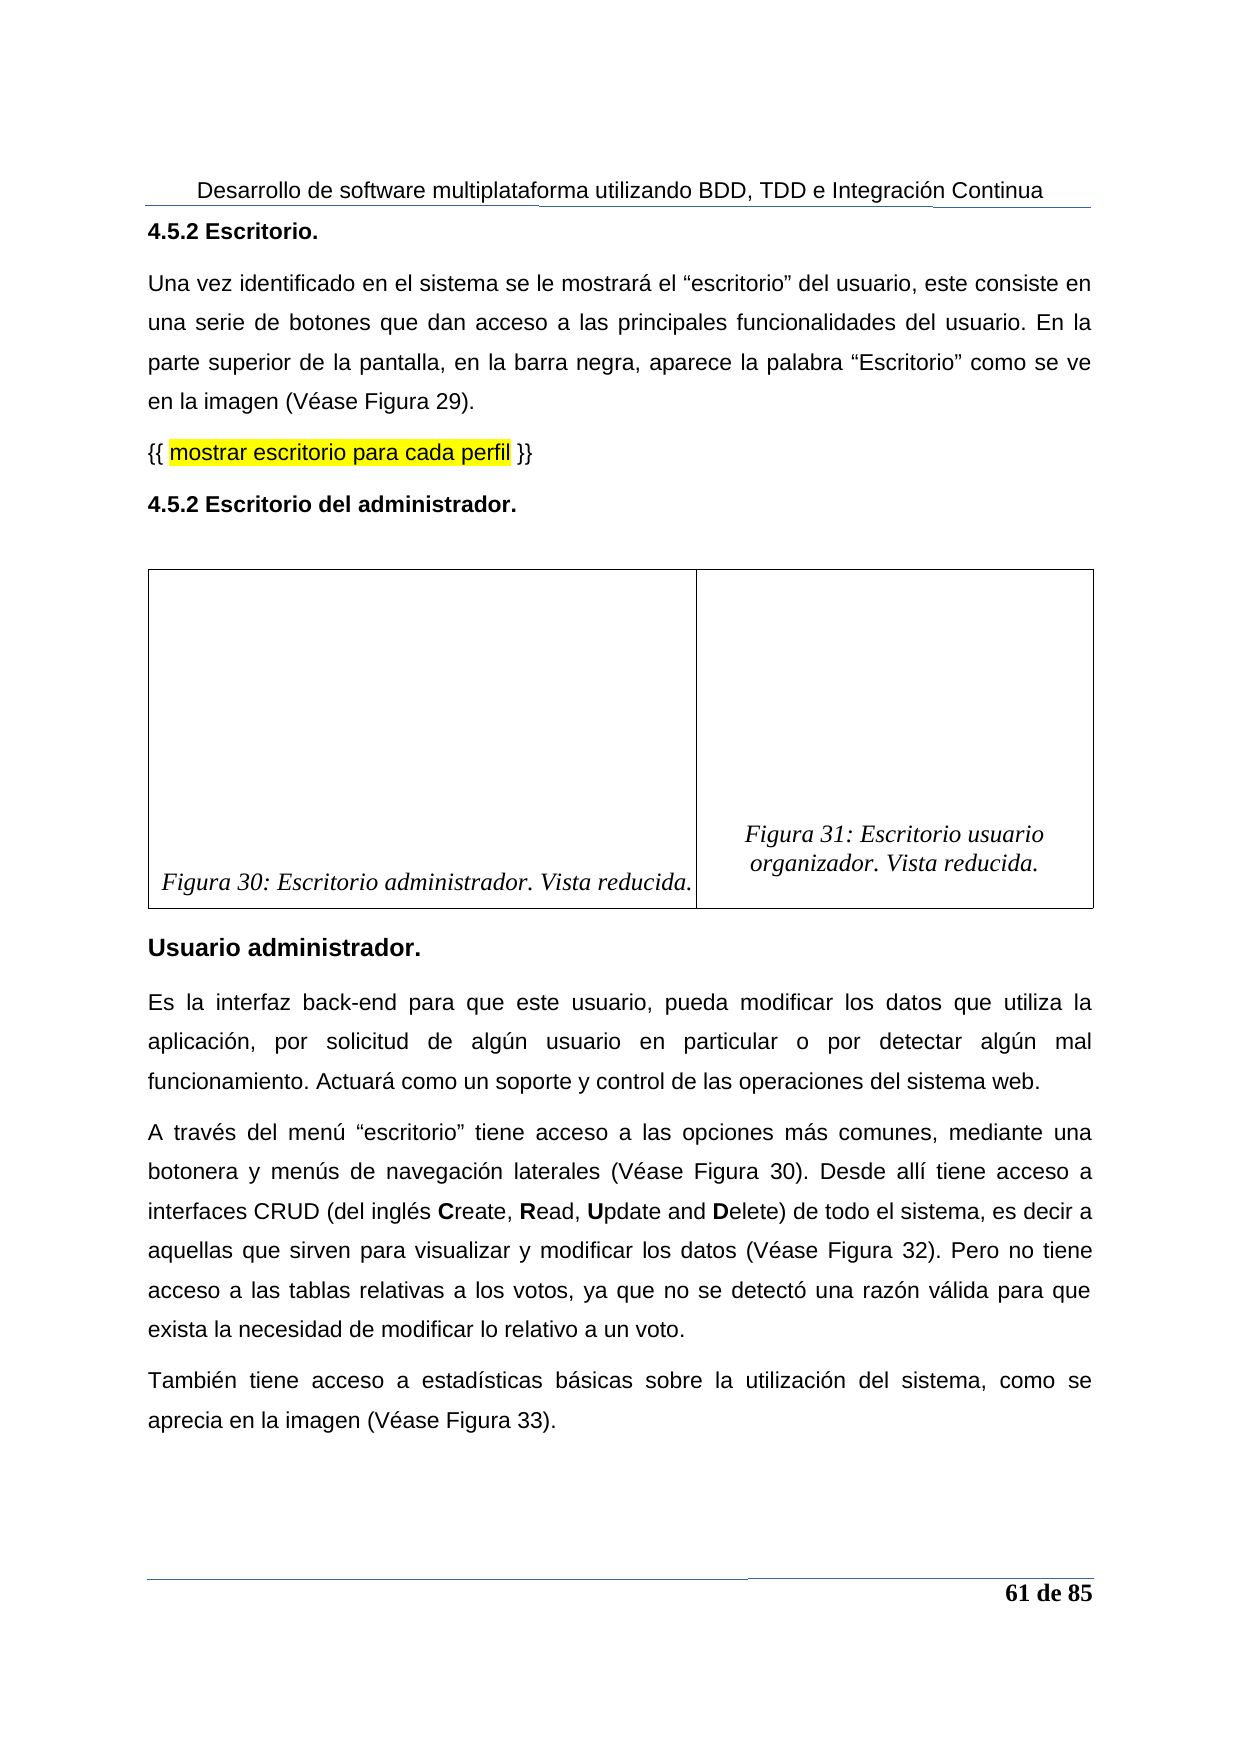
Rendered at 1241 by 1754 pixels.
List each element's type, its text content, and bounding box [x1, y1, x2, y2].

text 4.5.2 Escritorio. [148, 218, 1093, 245]
text También tiene acceso a estadísticas básicas sobre la utilización del sistema, como se aprecia en la imagen (Véase Figura 33). [148, 1367, 1093, 1433]
text Es la interfaz back-end para que este usuario, pueda modificar los datos que utiliza la aplicación, por solicitud de algún usuario en particular o por detectar algún mal funcionamiento. Actuará como un soporte y control de las operaciones del sistema web. [148, 989, 1093, 1094]
subtitle Usuario administrador. [148, 933, 1093, 962]
text Una vez identificado en el sistema se le mostrará el “escritorio” del usuario, este consiste en una serie de botones que dan acceso a las principales funcionalidades del usuario. En la parte superior de la pantalla, en la barra negra, aparece la palabra “Escritorio” como se ve en la imagen (Véase Figura 29). [148, 269, 1093, 414]
table_header [697, 570, 1093, 908]
table_header [149, 570, 696, 908]
list 4.5.2 Escritorio del administrador. [148, 491, 1093, 517]
text A través del menú “escritorio” tiene acceso a las opciones más comunes, mediante una botonera y menús de navegación laterales (Véase Figura 30). Desde allí tiene acceso a interfaces CRUD (del inglés Create, Read, Update and Delete) de todo el sistema, es decir a aquellas que sirven para visualizar y modificar los datos (Véase Figura 32). Pero no tiene acceso a las tablas relativas a los votos, ya que no se detectó una razón válida para que exista la necesidad de modificar lo relativo a un voto. [148, 1119, 1093, 1343]
text {{ mostrar escritorio para cada perfil }} [148, 439, 1093, 466]
